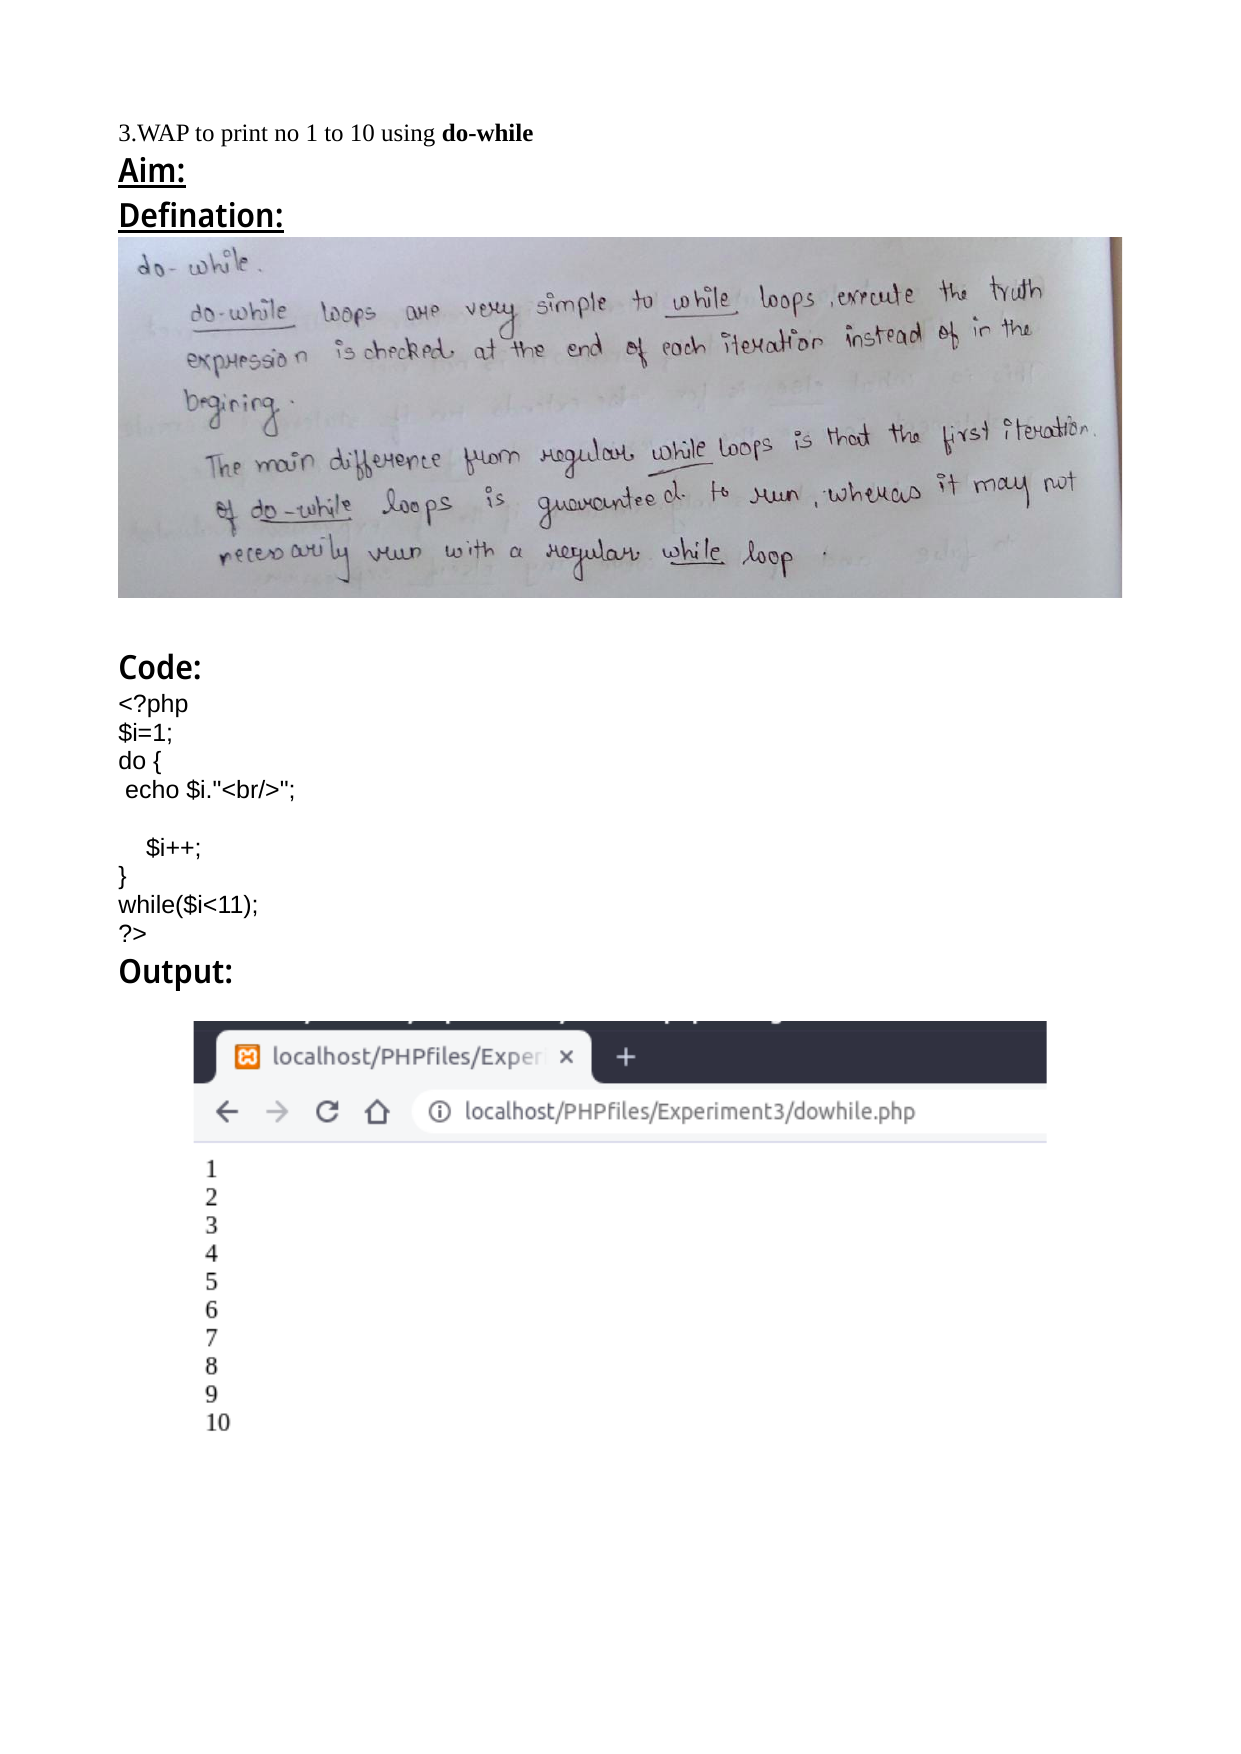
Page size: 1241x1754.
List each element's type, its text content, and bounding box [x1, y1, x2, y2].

picture [118, 237, 1123, 598]
text Defination: [118, 192, 1122, 237]
table_header <?php $i=1; do { echo $i."<br/>"; $i++; } while($i<11); ?> [118, 689, 1122, 948]
text 3.WAP to print no 1 to 10 using do-while [118, 118, 1122, 147]
text Aim: [118, 147, 1122, 192]
picture [193, 1021, 1047, 1514]
text Output: [118, 948, 1122, 993]
text Code: [118, 643, 1122, 689]
